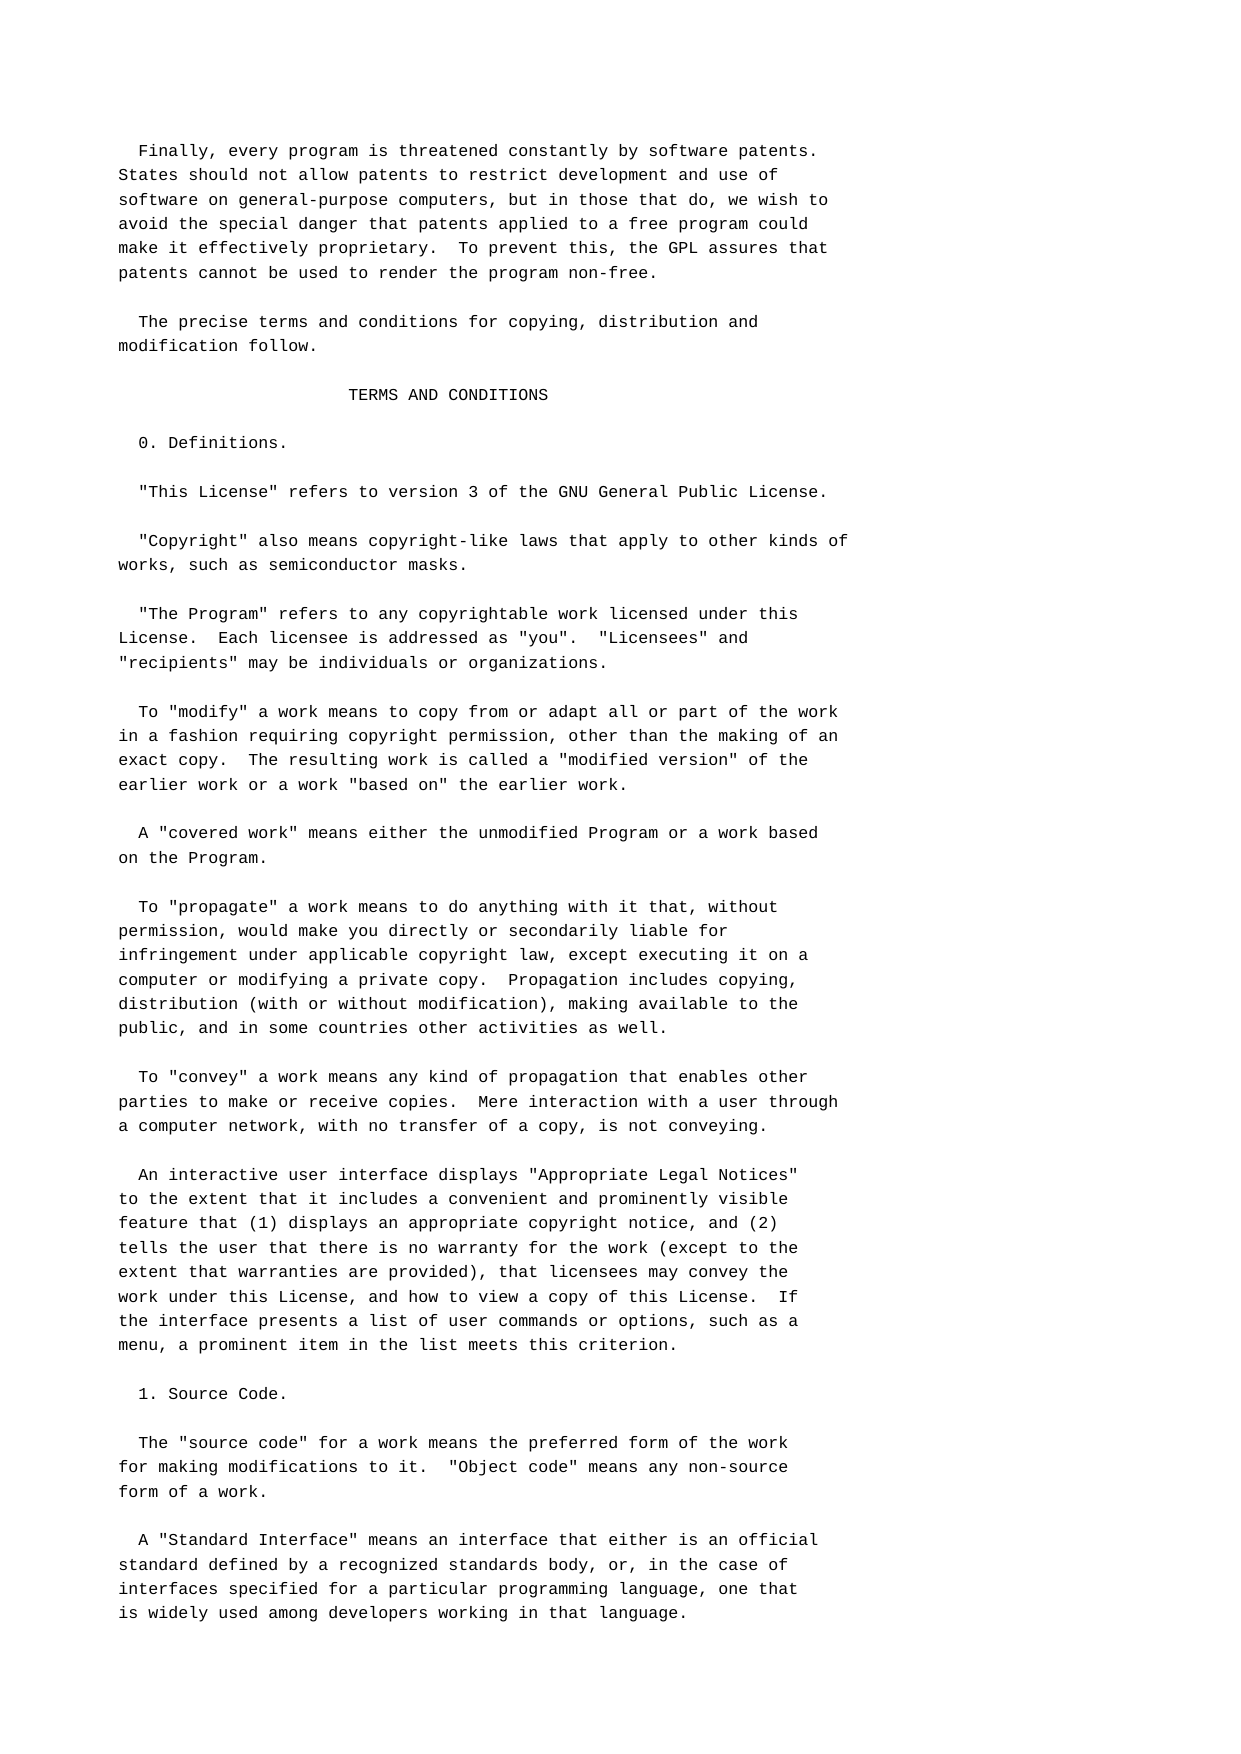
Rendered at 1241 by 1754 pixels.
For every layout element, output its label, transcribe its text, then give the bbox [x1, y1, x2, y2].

text works, such as semiconductor masks. [118, 557, 1122, 576]
text modification follow. [118, 337, 1122, 356]
text "This License" refers to version 3 of the GNU General Public License. [118, 484, 1122, 503]
text An interactive user interface displays "Appropriate Legal Notices" [118, 1166, 1122, 1185]
text Finally, every program is threatened constantly by software patents. [118, 142, 1122, 161]
text is widely used among developers working in that language. [118, 1605, 1122, 1624]
text interfaces specified for a particular programming language, one that [118, 1581, 1122, 1599]
text extent that warranties are provided), that licensees may convey the [118, 1264, 1122, 1283]
text to the extent that it includes a convenient and prominently visible [118, 1191, 1122, 1209]
text A "covered work" means either the unmodified Program or a work based [118, 825, 1122, 844]
text software on general-purpose computers, but in those that do, we wish to [118, 191, 1122, 210]
text form of a work. [118, 1483, 1122, 1502]
text public, and in some countries other activities as well. [118, 1020, 1122, 1039]
text exact copy. The resulting work is called a "modified version" of the [118, 752, 1122, 771]
text To "propagate" a work means to do anything with it that, without [118, 898, 1122, 917]
text parties to make or receive copies. Mere interaction with a user through [118, 1093, 1122, 1112]
text To "convey" a work means any kind of propagation that enables other [118, 1069, 1122, 1088]
text the interface presents a list of user commands or options, such as a [118, 1312, 1122, 1331]
text 0. Definitions. [118, 435, 1122, 454]
text feature that (1) displays an appropriate copyright notice, and (2) [118, 1215, 1122, 1234]
text earlier work or a work "based on" the earlier work. [118, 776, 1122, 795]
text in a fashion requiring copyright permission, other than the making of an [118, 727, 1122, 746]
text patents cannot be used to render the program non-free. [118, 264, 1122, 283]
text States should not allow patents to restrict development and use of [118, 167, 1122, 186]
text 1. Source Code. [118, 1386, 1122, 1404]
text for making modifications to it. "Object code" means any non-source [118, 1459, 1122, 1478]
text tells the user that there is no warranty for the work (except to the [118, 1239, 1122, 1258]
text permission, would make you directly or secondarily liable for [118, 922, 1122, 941]
text infringement under applicable copyright law, except executing it on a [118, 947, 1122, 966]
text The precise terms and conditions for copying, distribution and [118, 313, 1122, 332]
text A "Standard Interface" means an interface that either is an official [118, 1532, 1122, 1551]
text "recipients" may be individuals or organizations. [118, 654, 1122, 673]
text distribution (with or without modification), making available to the [118, 996, 1122, 1014]
text To "modify" a work means to copy from or adapt all or part of the work [118, 703, 1122, 722]
text a computer network, with no transfer of a copy, is not conveying. [118, 1117, 1122, 1136]
text The "source code" for a work means the preferred form of the work [118, 1434, 1122, 1453]
text on the Program. [118, 849, 1122, 868]
text avoid the special danger that patents applied to a free program could [118, 216, 1122, 234]
text work under this License, and how to view a copy of this License. If [118, 1288, 1122, 1307]
text make it effectively proprietary. To prevent this, the GPL assures that [118, 240, 1122, 259]
text License. Each licensee is addressed as "you". "Licensees" and [118, 630, 1122, 649]
text TERMS AND CONDITIONS [118, 386, 1122, 405]
text "Copyright" also means copyright-like laws that apply to other kinds of [118, 532, 1122, 551]
text computer or modifying a private copy. Propagation includes copying, [118, 971, 1122, 990]
text "The Program" refers to any copyrightable work licensed under this [118, 606, 1122, 624]
text menu, a prominent item in the list meets this criterion. [118, 1337, 1122, 1356]
text standard defined by a recognized standards body, or, in the case of [118, 1556, 1122, 1575]
